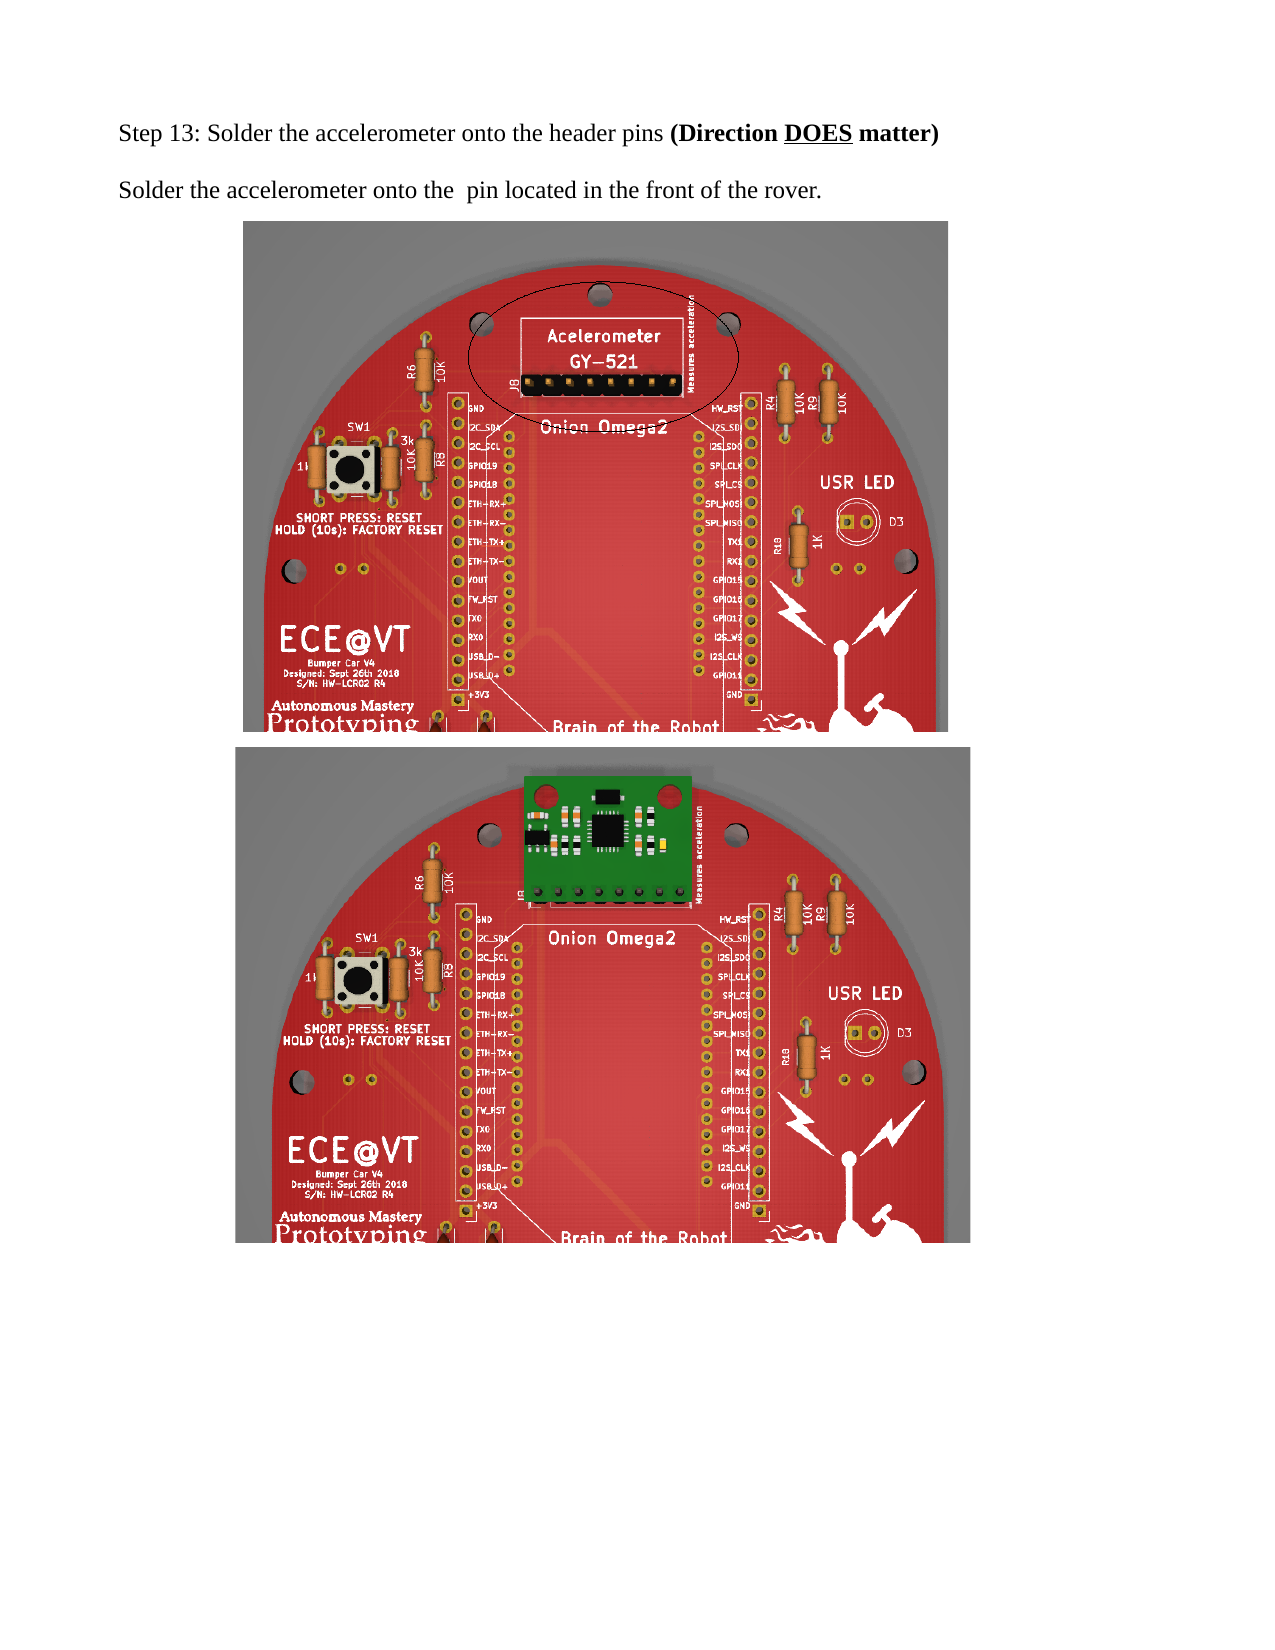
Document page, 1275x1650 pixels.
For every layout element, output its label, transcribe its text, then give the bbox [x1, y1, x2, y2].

text Solder the accelerometer onto the pin located in the front of the rover. [118, 176, 1157, 204]
picture [235, 747, 971, 1243]
picture [243, 221, 949, 732]
text Step 13: Solder the accelerometer onto the header pins (Direction DOES matter) [118, 118, 1157, 147]
